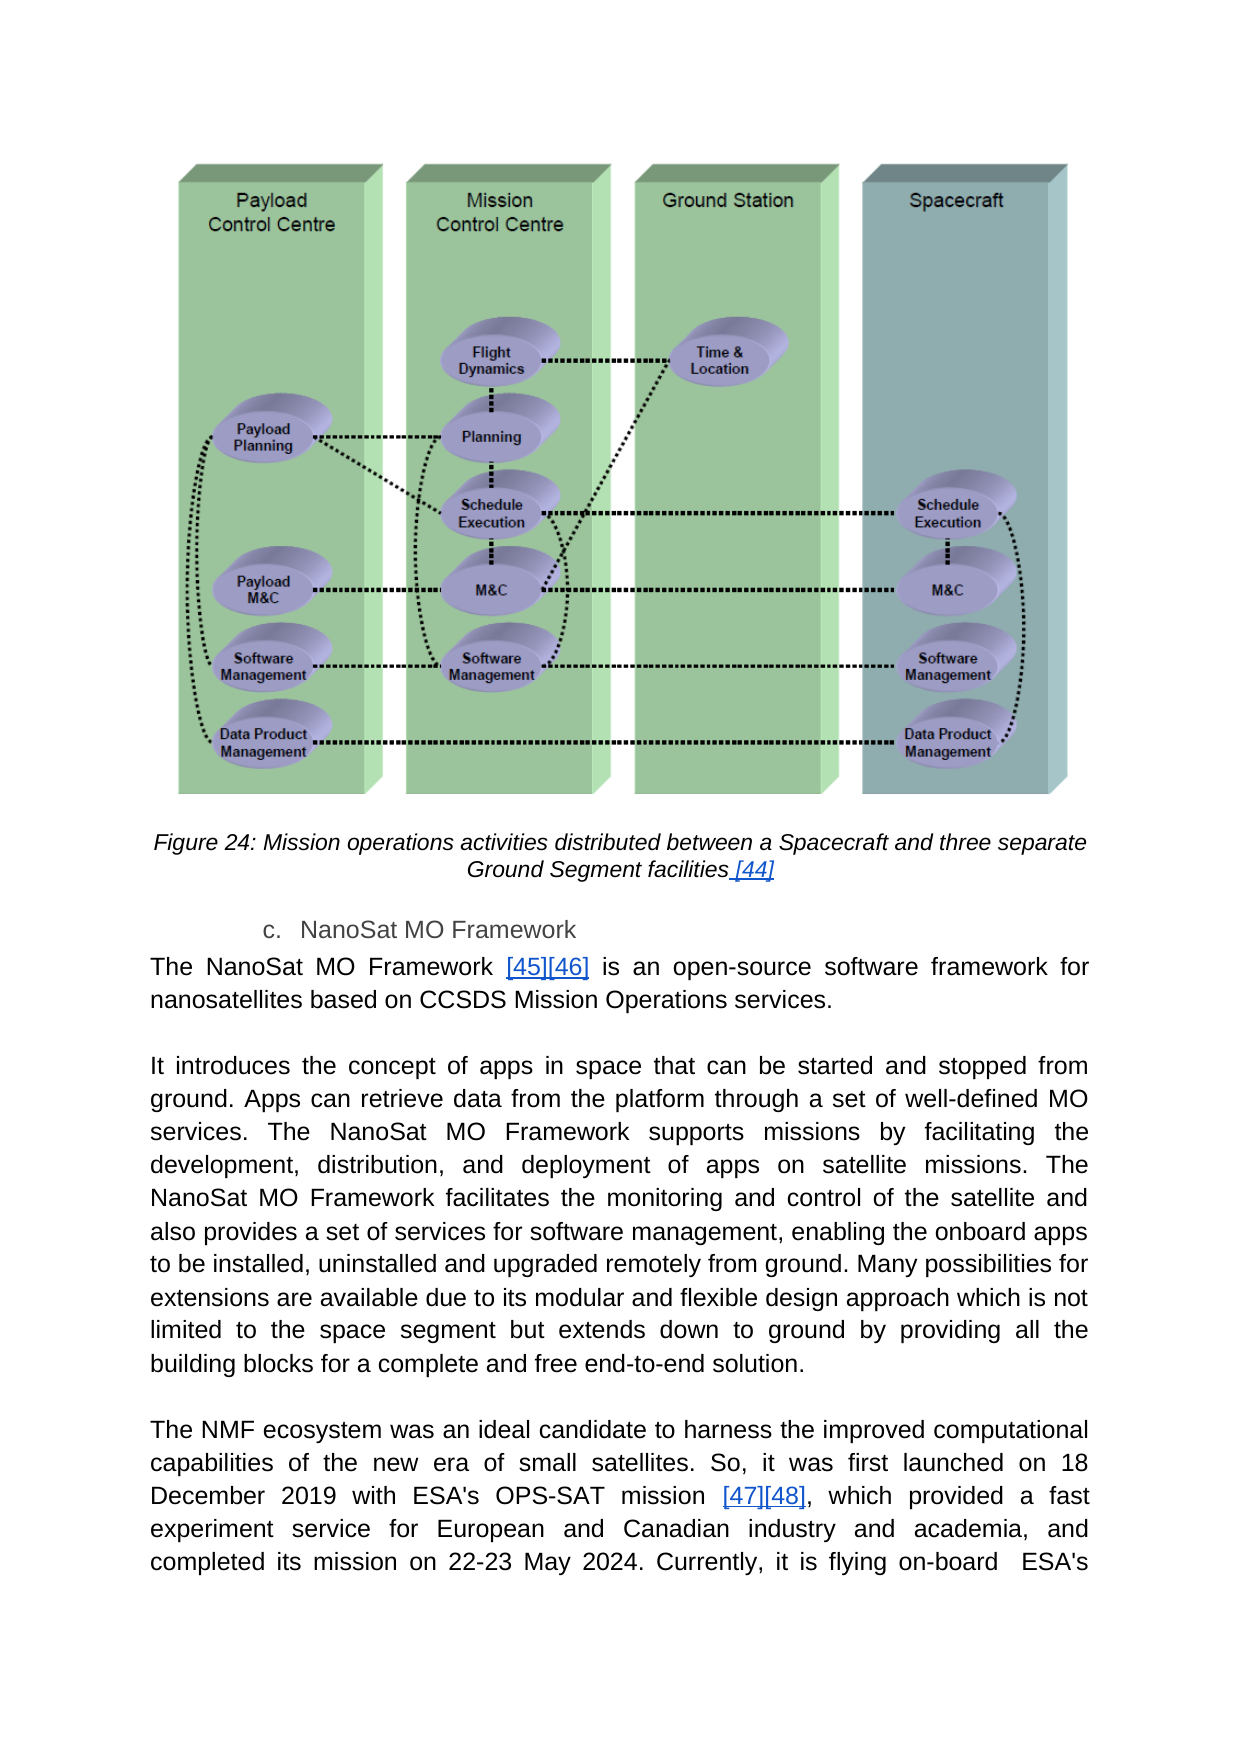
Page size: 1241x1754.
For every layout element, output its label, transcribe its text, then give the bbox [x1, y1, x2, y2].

text It introduces the concept of apps in space that can be started and stopped from ground. Apps can retrieve data from the platform through a set of well-defined MO services. The NanoSat MO Framework supports missions by facilitating the development, distribution, and deployment of apps on satellite missions. The NanoSat MO Framework facilitates the monitoring and control of the satellite and also provides a set of services for software management, enabling the onboard apps to be installed, uninstalled and upgraded remotely from ground. Many possibilities for extensions are available due to its modular and flexible design approach which is not limited to the space segment but extends down to ground by providing all the building blocks for a complete and free end-to-end solution. [150, 1051, 1090, 1377]
picture [150, 150, 1091, 805]
text The NMF ecosystem was an ideal candidate to harness the improved computational capabilities of the new era of small satellites. So, it was first launched on 18 December 2019 with ESA's OPS-SAT mission [47][48], which provided a fast experiment service for European and Canadian industry and academia, and completed its mission on 22-23 May 2024. Currently, it is flying on-board ESA's [150, 1414, 1090, 1575]
subtitle NanoSat MO Framework [262, 915, 1090, 944]
text Figure 24: Mission operations activities distributed between a Spacecraft and three separate Ground Segment facilities [44] [150, 829, 1090, 882]
text The NanoSat MO Framework [45][46] is an open-source software framework for nanosatellites based on CCSDS Mission Operations services. [150, 952, 1090, 1014]
